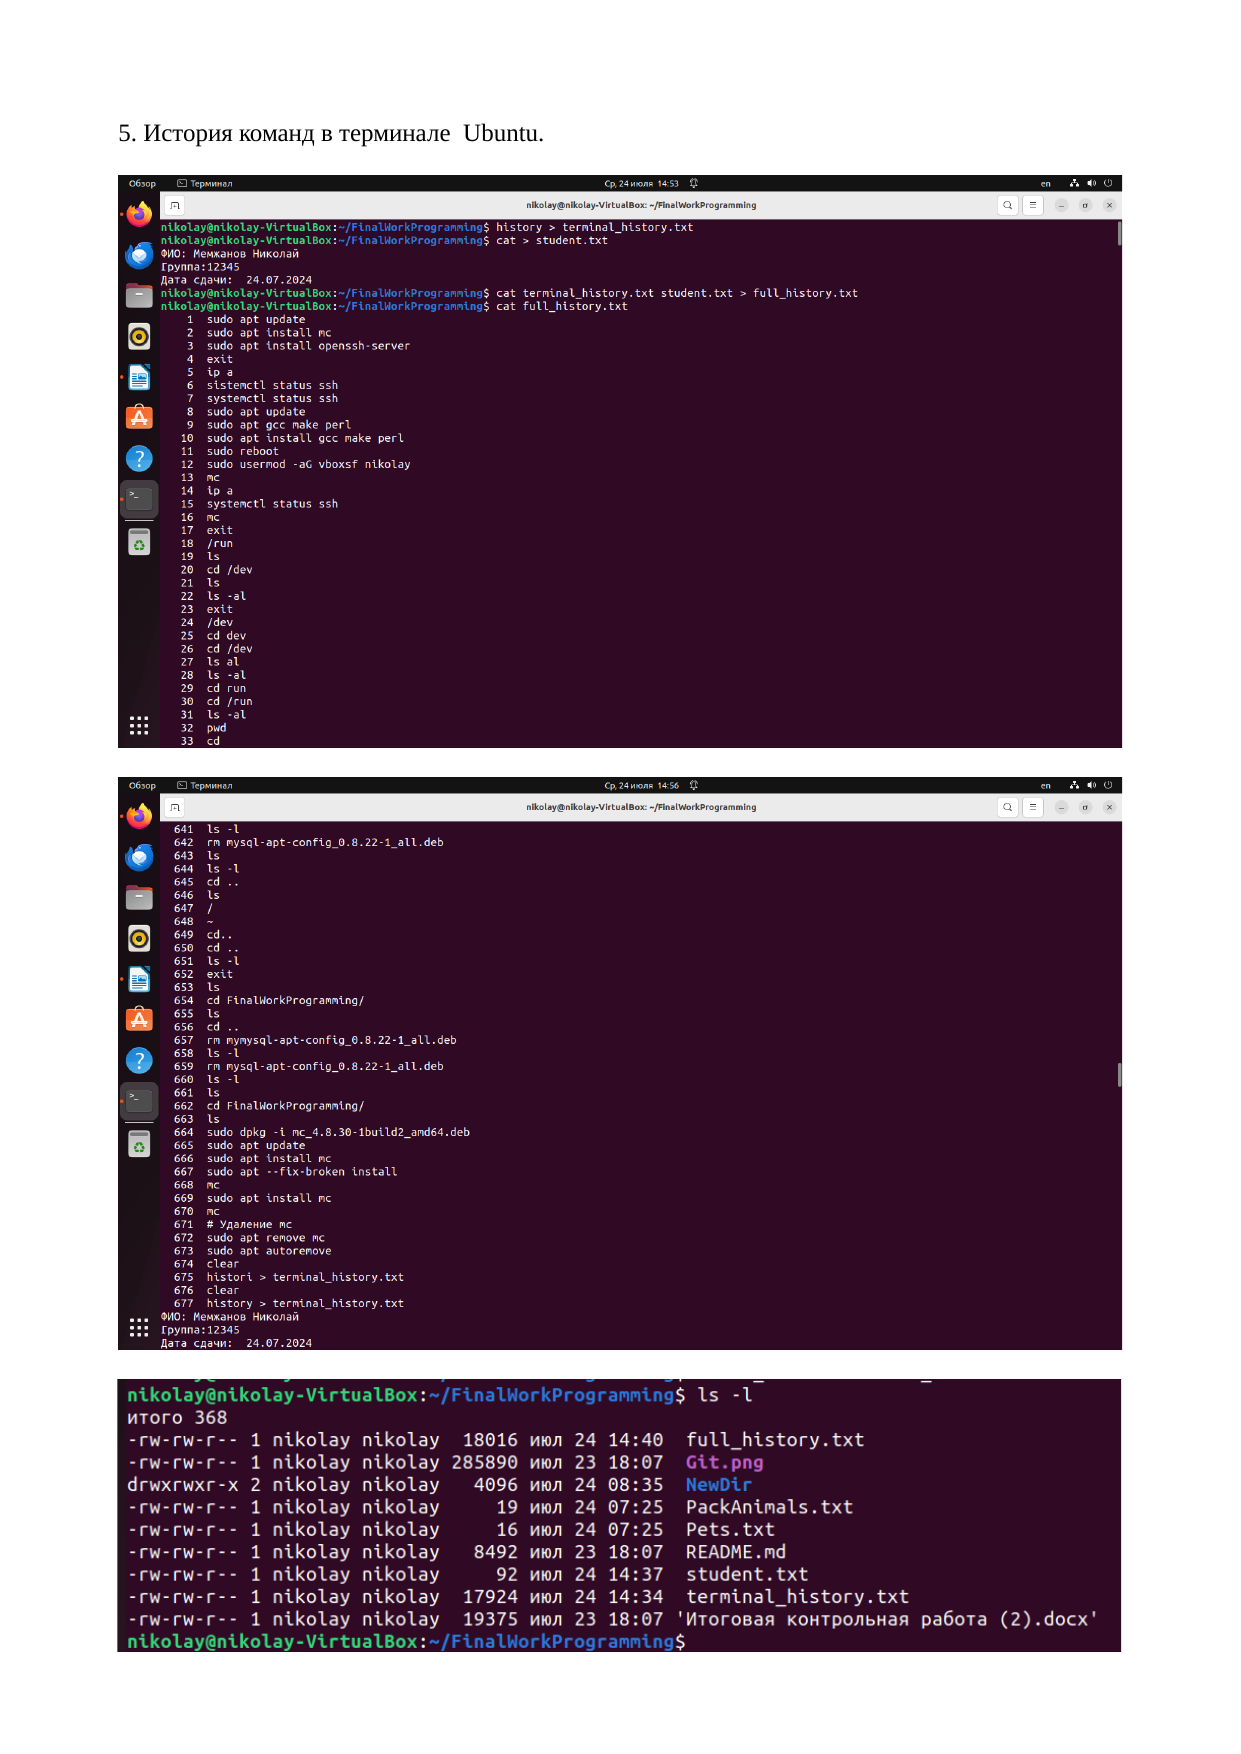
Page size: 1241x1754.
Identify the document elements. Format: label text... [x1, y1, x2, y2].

picture [118, 777, 1123, 1350]
picture [118, 175, 1123, 748]
text 5. История команд в терминале Ubuntu. [118, 118, 1122, 147]
picture [117, 1379, 1122, 1652]
